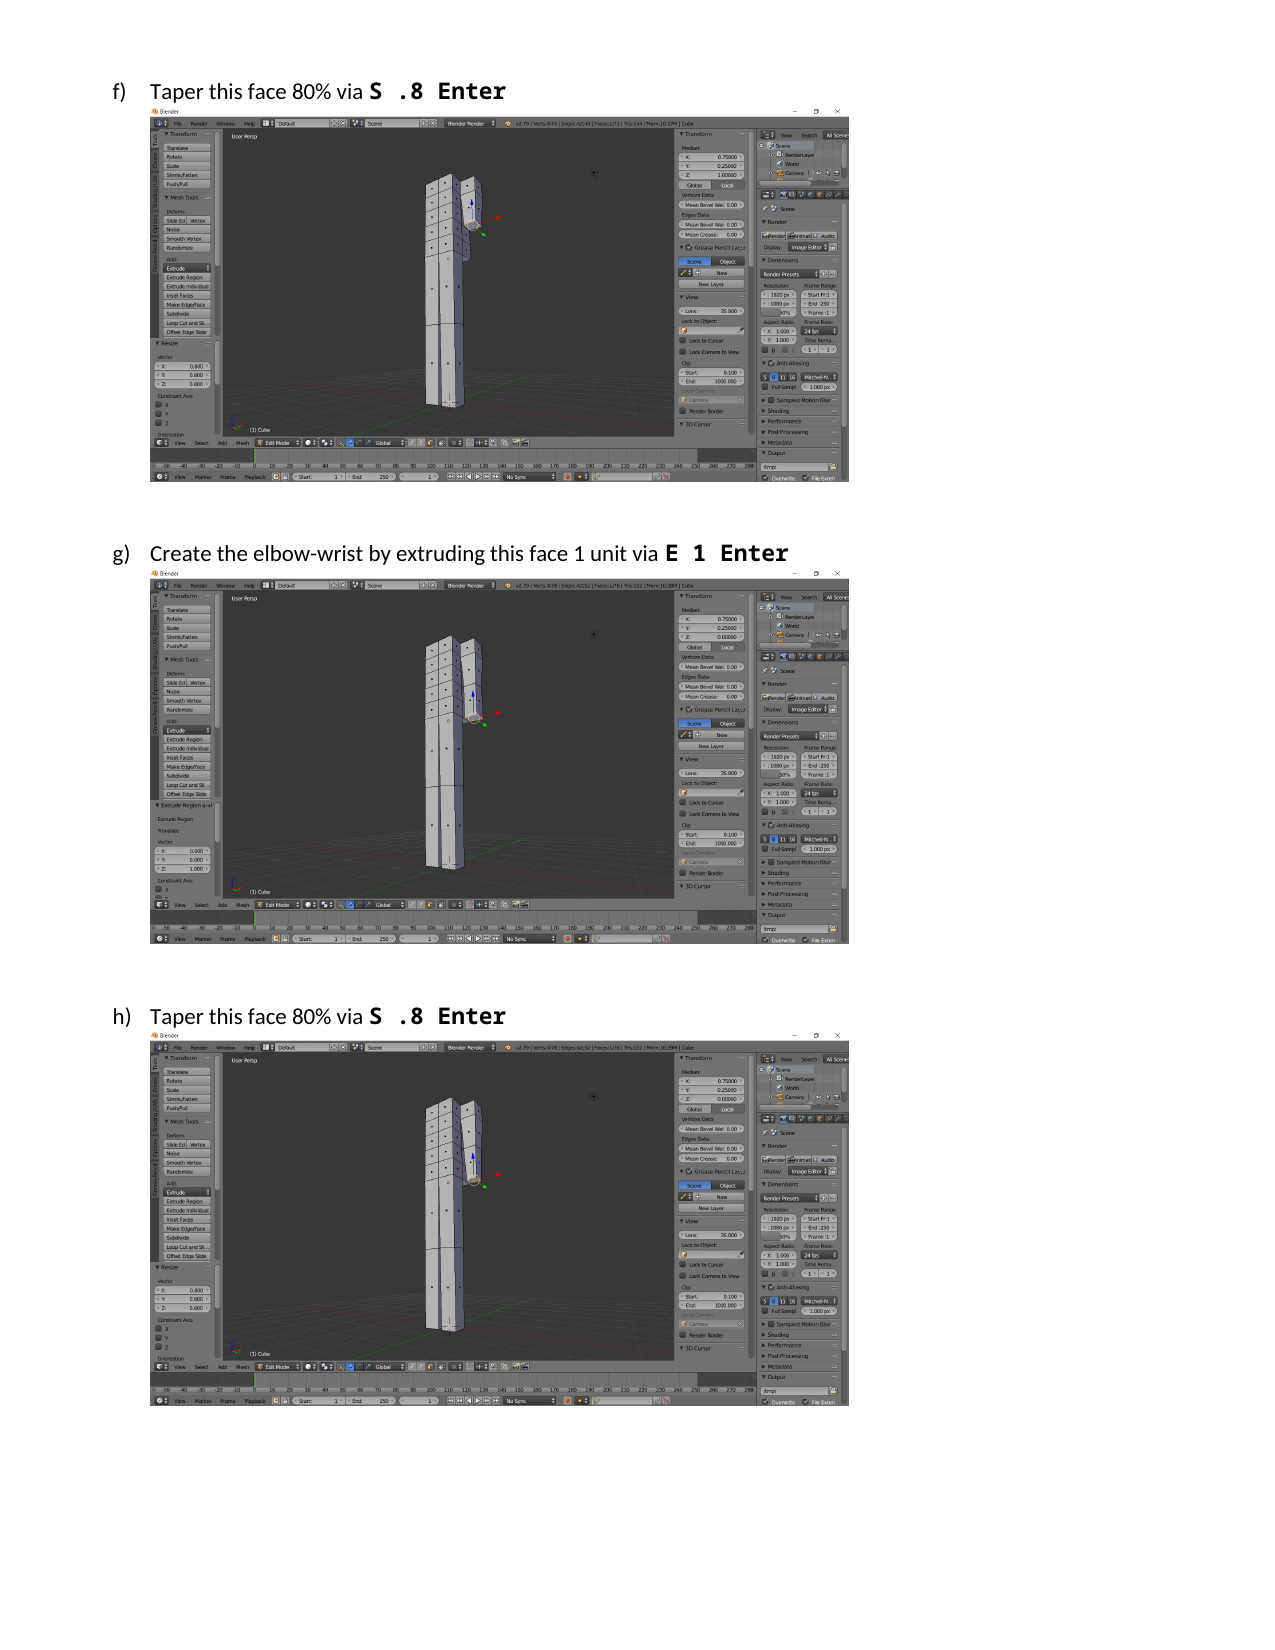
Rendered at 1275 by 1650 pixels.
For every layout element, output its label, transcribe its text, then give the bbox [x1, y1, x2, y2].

list Taper this face 80% via S .8 Enter [112, 75, 1200, 481]
list Taper this face 80% via S .8 Enter [112, 999, 1200, 1434]
list Create the elbow-wrist by extruding this face 1 unit via E 1 Enter [112, 537, 1200, 943]
